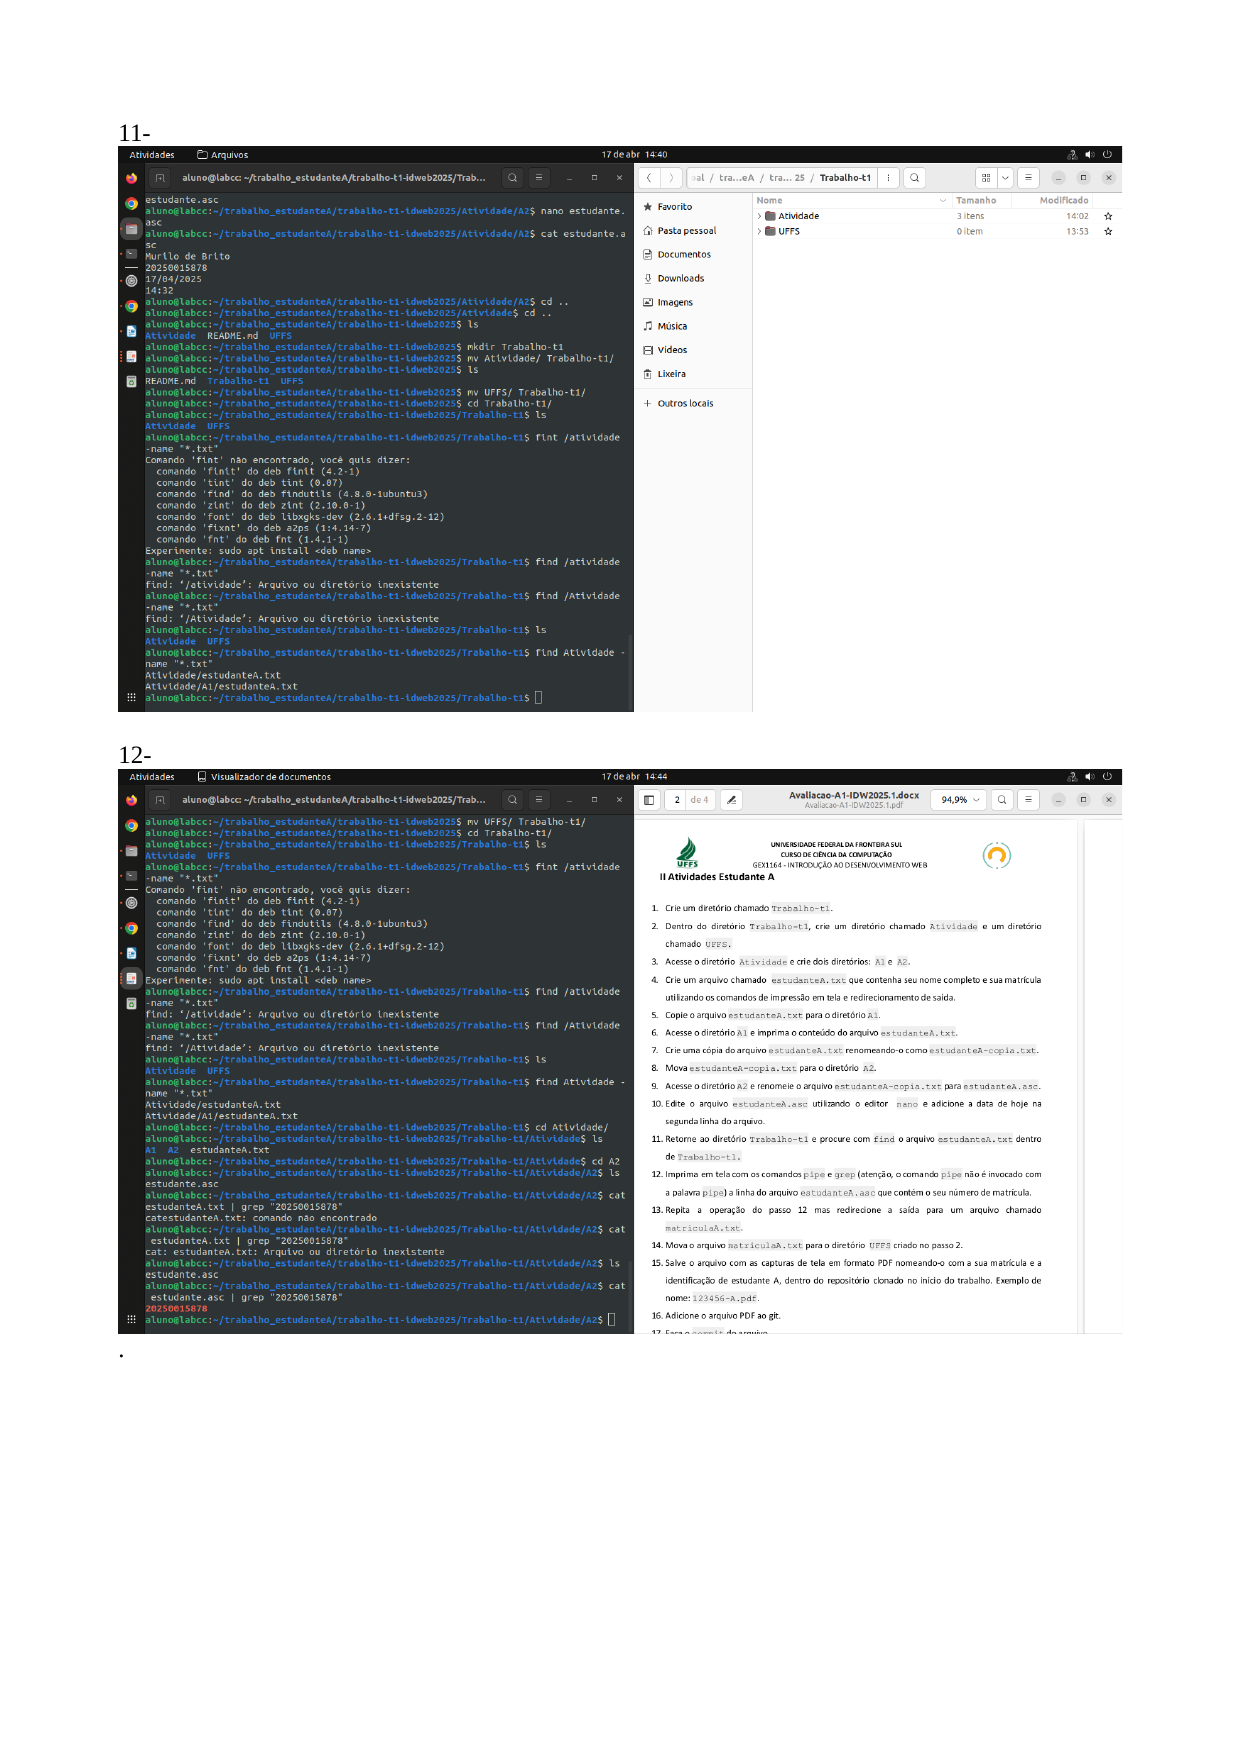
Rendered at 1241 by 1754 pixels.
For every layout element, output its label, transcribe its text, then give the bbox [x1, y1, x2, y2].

picture [118, 769, 1123, 1334]
picture [118, 146, 1123, 712]
text 11- [118, 118, 1122, 146]
text . [118, 1334, 1122, 1362]
text 12- [118, 740, 1122, 769]
